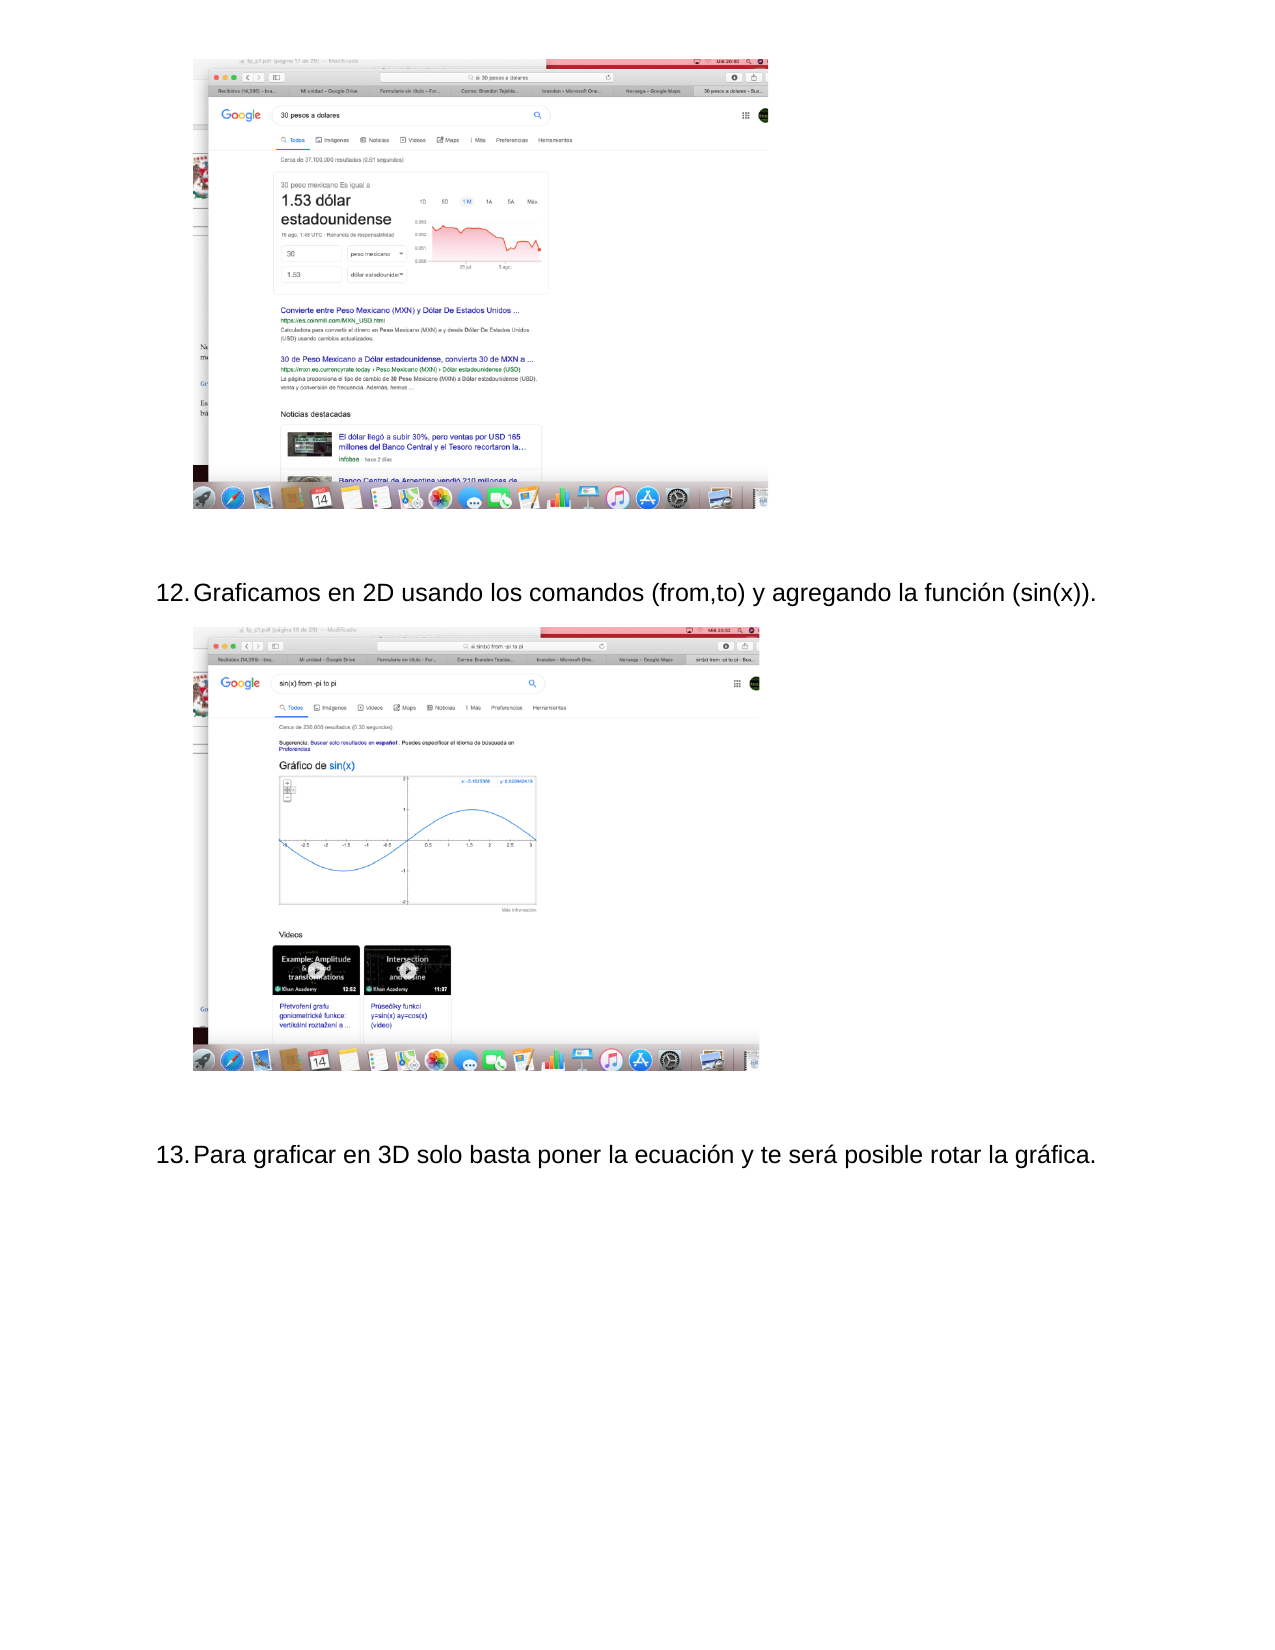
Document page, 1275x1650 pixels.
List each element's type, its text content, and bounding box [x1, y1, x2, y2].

list Para graficar en 3D solo basta poner la ecuación y te será posible rotar la gráfica. [156, 1139, 1205, 1168]
list Graficamos en 2D usando los comandos (from,to) y agregando la función (sin(x)). [156, 578, 1205, 607]
